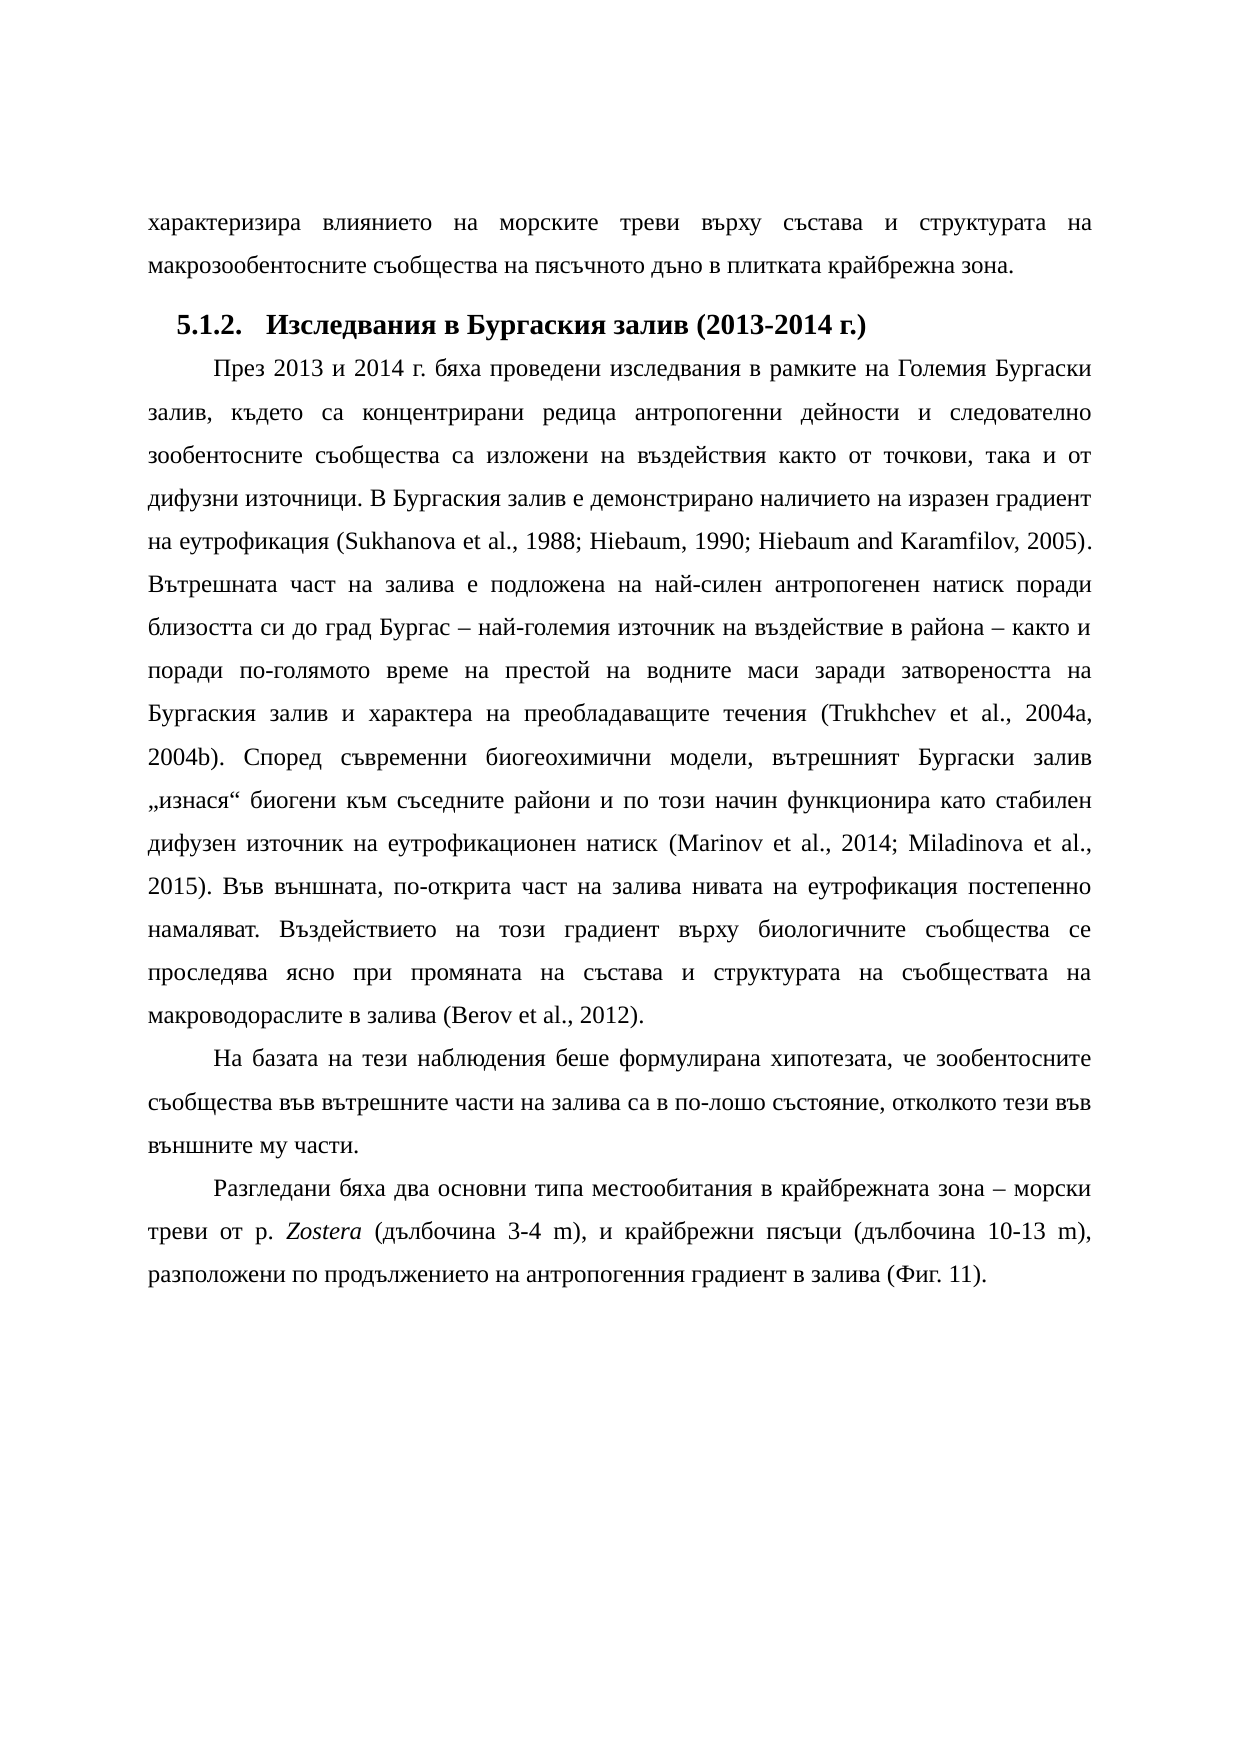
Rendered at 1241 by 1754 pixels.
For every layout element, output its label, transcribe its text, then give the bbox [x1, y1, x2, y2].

text На базата на тези наблюдения беше формулирана хипотезата, че зообентосните съобщества във вътрешните части на залива са в по-лошо състояние, отколкото тези във външните му части. [148, 1043, 1093, 1158]
subtitle Изследвания в Бургаския залив (2013-2014 г.) [242, 307, 1093, 341]
text Разгледани бяха два основни типа местообитания в крайбрежната зона – морски треви от р. Zostera (дълбочина 3-4 m), и крайбрежни пясъци (дълбочина 10-13 m), разположени по продължението на антропогенния градиент в залива (Фиг. 11). [148, 1173, 1093, 1288]
text характеризира влиянието на морските треви върху състава и структурата на макрозообентосните съобщества на пясъчното дъно в плитката крайбрежна зона. [148, 207, 1093, 278]
text През 2013 и 2014 г. бяха проведени изследвания в рамките на Големия Бургаски залив, където са концентрирани редица антропогенни дейности и следователно зообентосните съобщества са изложени на въздействия както от точкови, така и от дифузни източници. В Бургаския залив е демонстрирано наличието на изразен градиент на еутрофикация (Sukhanova et al., 1988; Hiebaum, 1990; Hiebaum and Karamfilov, 2005). Вътрешната част на залива е подложена на най-силен антропогенен натиск поради близостта си до град Бургас – най-големия източник на въздействие в района – както и поради по-голямото време на престой на водните маси заради затвореността на Бургаския залив и характера на преобладаващите течения (Trukhchev et al., 2004a, 2004b). Според съвременни биогеохимични модели, вътрешният Бургаски залив „изнася“ биогени към съседните райони и по този начин функционира като стабилен дифузен източник на еутрофикационен натиск (Marinov et al., 2014; Miladinova et al., 2015). Във външната, по-открита част на залива нивата на еутрофикация постепенно намаляват. Въздействието на този градиент върху биологичните съобщества се проследява ясно при промяната на състава и структурата на съобществата на макроводораслите в залива (Berov et al., 2012). [148, 353, 1093, 1029]
